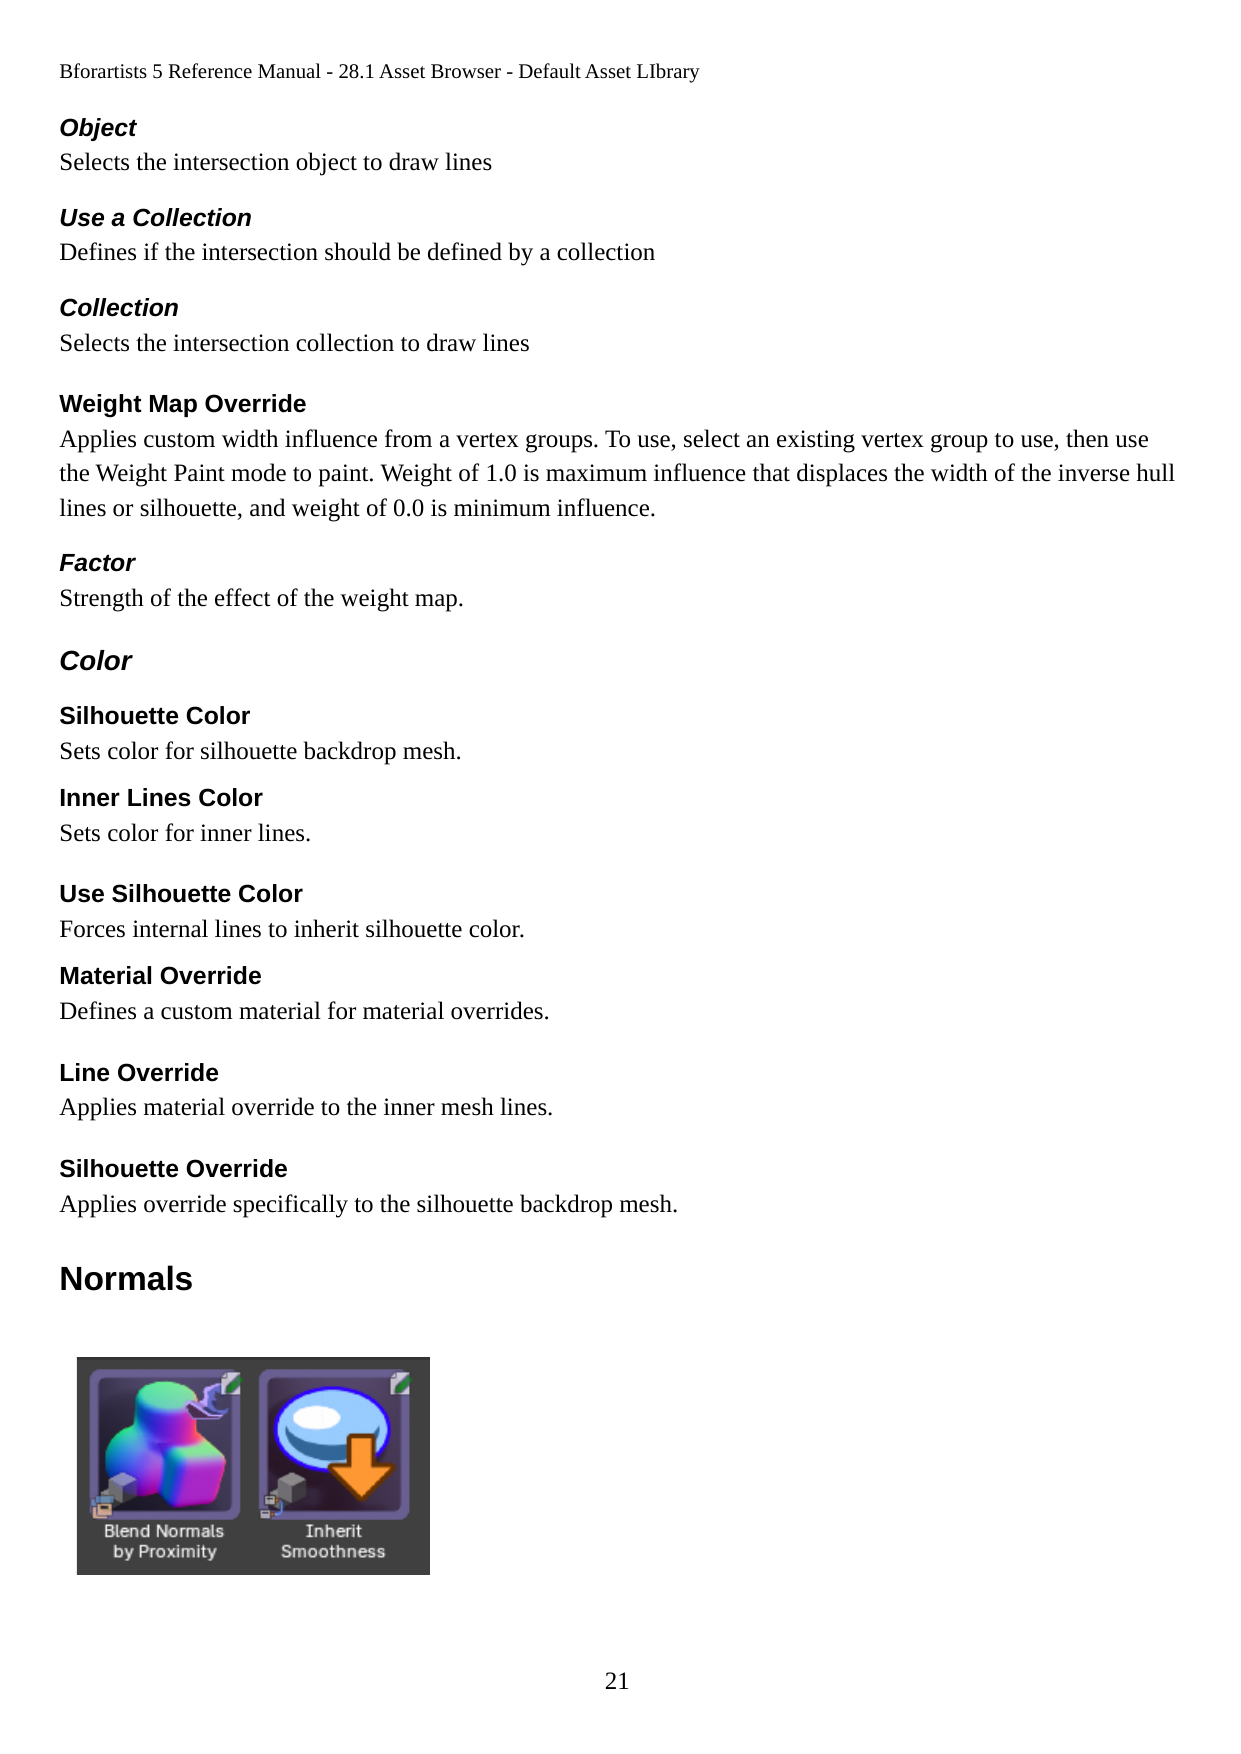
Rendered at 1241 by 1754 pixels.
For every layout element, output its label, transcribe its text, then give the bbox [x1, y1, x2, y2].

text Selects the intersection object to draw lines [59, 147, 1181, 176]
subtitle Line Override [59, 1058, 1181, 1086]
text Strength of the effect of the weight map. [59, 583, 1181, 612]
text Selects the intersection collection to draw lines [59, 328, 1181, 356]
subtitle Weight Map Override [59, 389, 1181, 418]
text Applies override specifically to the silhouette backdrop mesh. [59, 1189, 1181, 1218]
picture [76, 1357, 430, 1575]
text Forces internal lines to inherit silhouette color. [59, 914, 1181, 943]
subtitle Silhouette Override [59, 1154, 1181, 1183]
subtitle Material Override [59, 961, 1181, 990]
text Sets color for silhouette backdrop mesh. [59, 736, 1181, 765]
text Applies custom width influence from a vertex groups. To use, select an existing vertex group to use, then use the Weight Paint mode to paint. Weight of 1.0 is maximum influence that displaces the width of the inverse hull lines or silhouette, and weight of 0.0 is minimum influence. [59, 424, 1181, 522]
subtitle Color [59, 644, 1181, 676]
subtitle Collection [59, 293, 1181, 321]
text Sets color for inner lines. [59, 818, 1181, 847]
subtitle Use Silhouette Color [59, 879, 1181, 908]
text Applies material override to the inner mesh lines. [59, 1092, 1181, 1121]
text Defines a custom material for material overrides. [59, 996, 1181, 1025]
subtitle Object [59, 113, 1181, 141]
subtitle Inner Lines Color [59, 783, 1181, 812]
subtitle Use a Collection [59, 203, 1181, 231]
subtitle Normals [59, 1259, 1181, 1297]
text Defines if the intersection should be defined by a collection [59, 237, 1181, 266]
subtitle Silhouette Color [59, 701, 1181, 730]
subtitle Factor [59, 548, 1181, 577]
